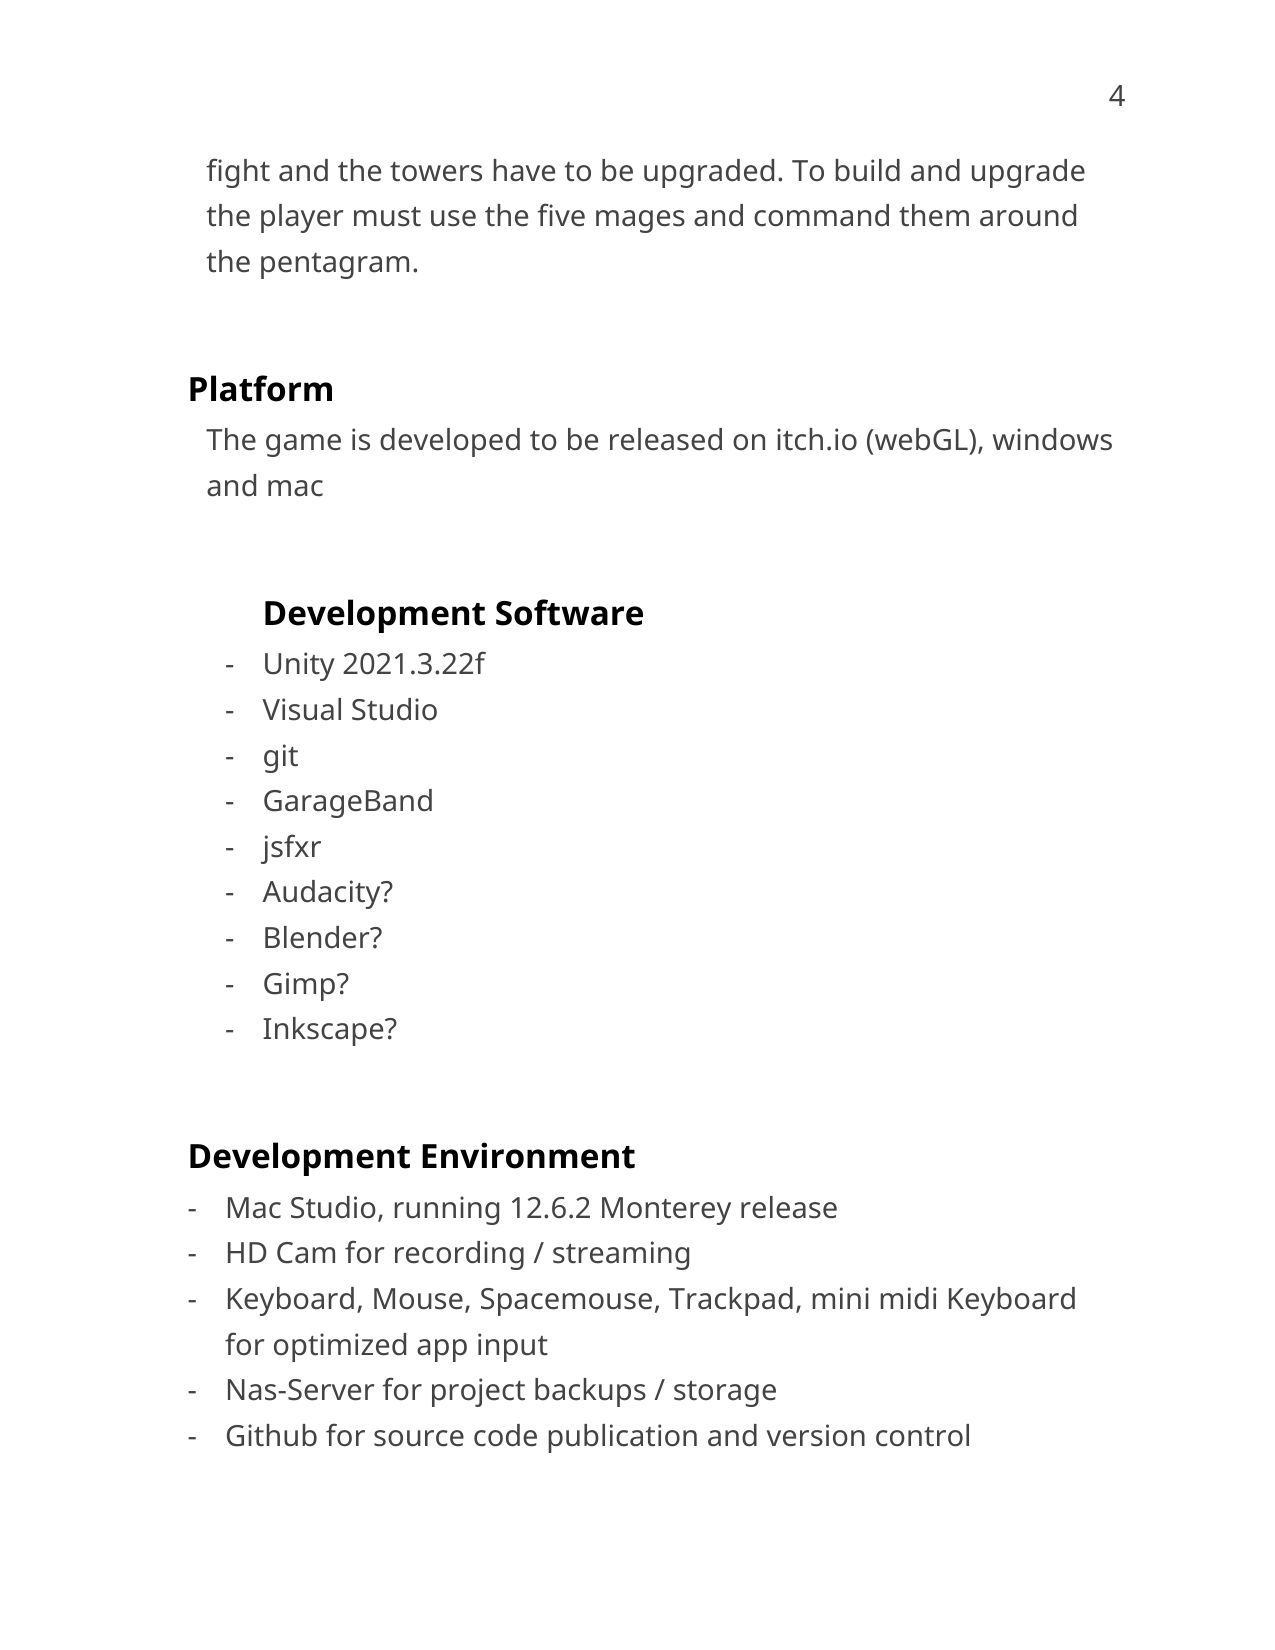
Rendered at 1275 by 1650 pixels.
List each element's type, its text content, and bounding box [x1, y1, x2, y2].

subtitle Development Software [225, 590, 1125, 635]
list git [225, 735, 1125, 774]
subtitle Development Environment [187, 1133, 1125, 1178]
list Gimp? [225, 963, 1125, 1003]
list Visual Studio [225, 689, 1125, 729]
list Unity 2021.3.22f [225, 643, 1125, 683]
list Mac Studio, running 12.6.2 Monterey release [187, 1187, 1125, 1227]
list Audacity? [225, 872, 1125, 911]
subtitle Platform [187, 366, 1125, 411]
list GarageBand [225, 780, 1125, 820]
list Github for source code publication and version control [187, 1415, 1125, 1455]
list Keyboard, Mouse, Spacemouse, Trackpad, mini midi Keyboard for optimized app input [187, 1278, 1125, 1363]
list Inkscape? [225, 1008, 1125, 1048]
text The game is developed to be released on itch.io (webGL), windows and mac [206, 419, 1125, 505]
list HD Cam for recording / streaming [187, 1232, 1125, 1272]
list jsfxr [225, 826, 1125, 866]
text fight and the towers have to be upgraded. To build and upgrade the player must use the five mages and command them around the pentagram. [206, 150, 1125, 281]
list Nas-Server for project backups / storage [187, 1369, 1125, 1409]
list Blender? [225, 917, 1125, 957]
